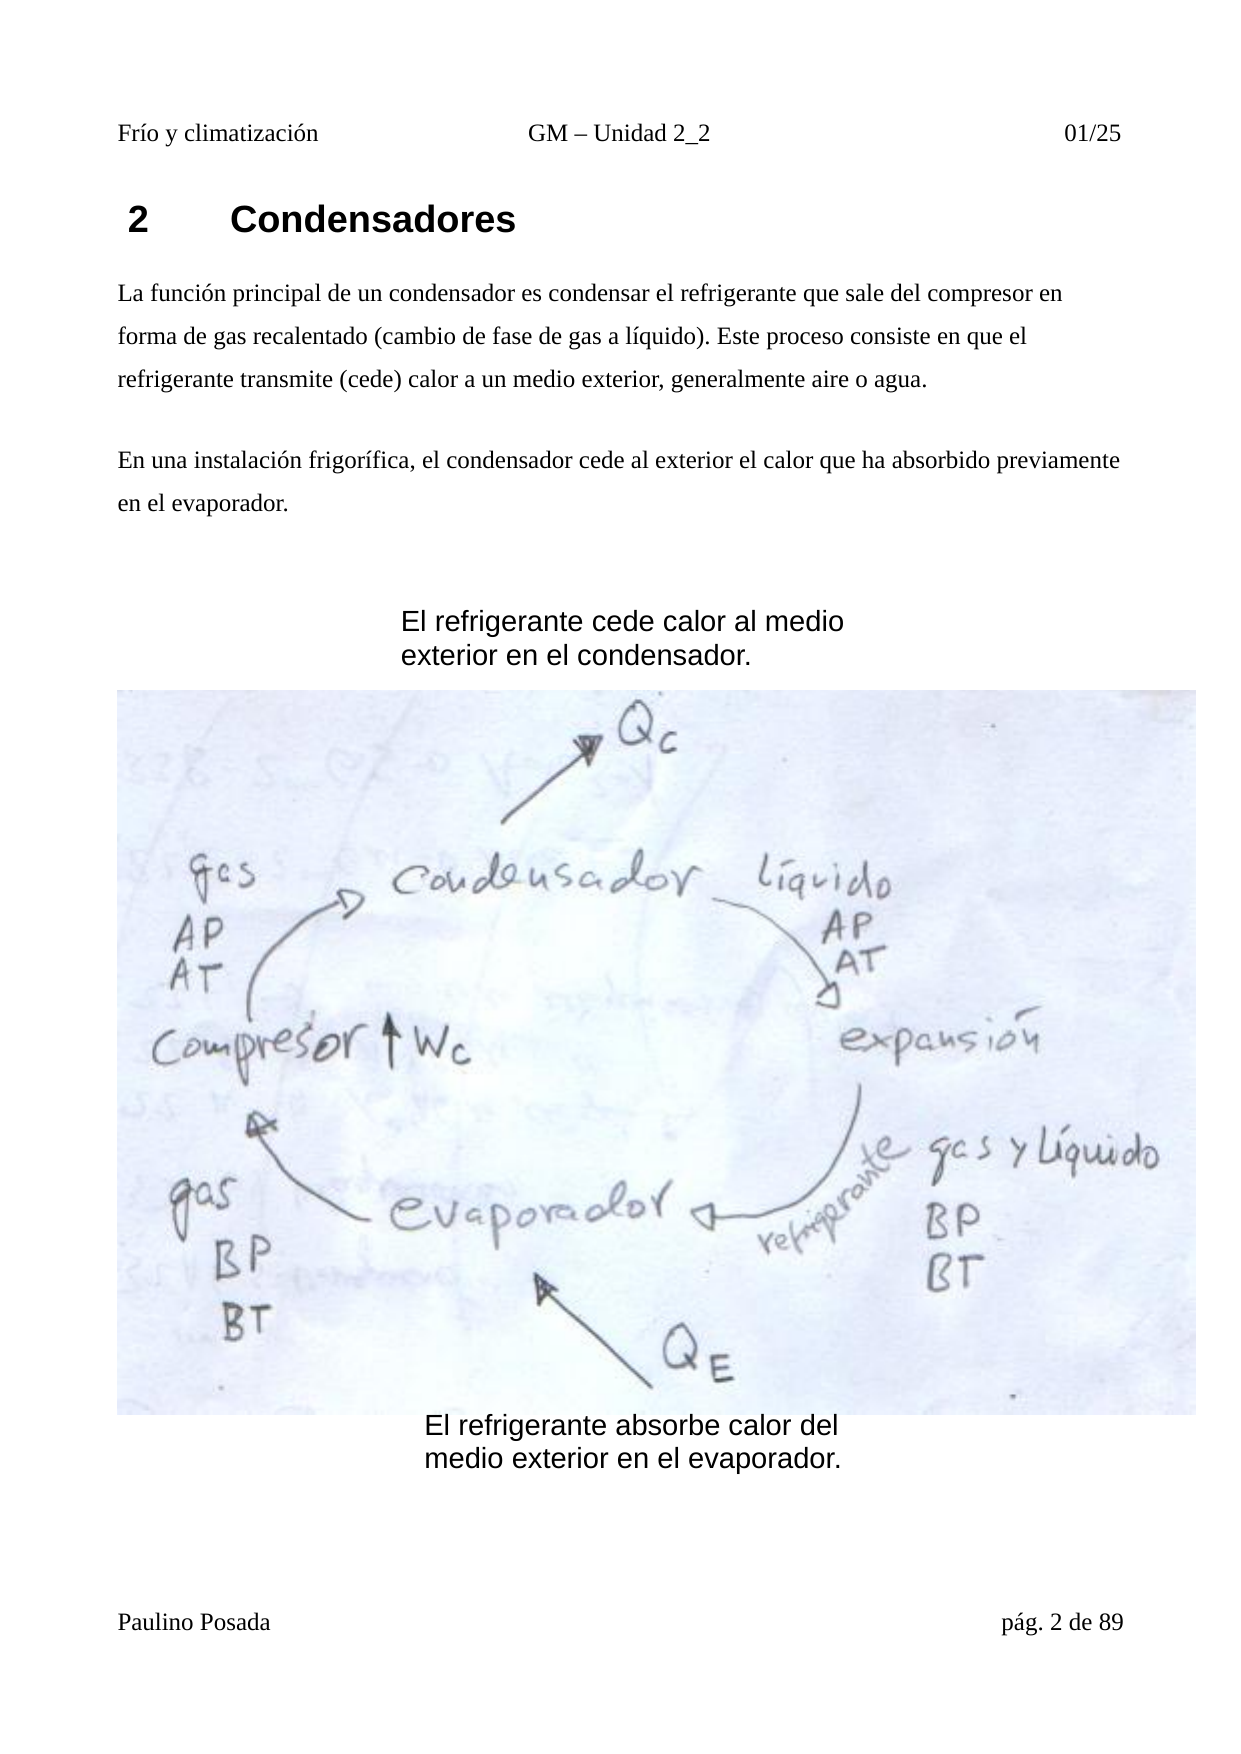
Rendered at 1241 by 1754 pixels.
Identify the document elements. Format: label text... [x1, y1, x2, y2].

text En una instalación frigorífica, el condensador cede al exterior el calor que ha absorbido previamente en el evaporador. [117, 445, 1123, 517]
picture [117, 690, 1196, 1415]
subtitle Condensadores [117, 197, 1123, 241]
text La función principal de un condensador es condensar el refrigerante que sale del compresor en forma de gas recalentado (cambio de fase de gas a líquido). Este proceso consiste en que el refrigerante transmite (cede) calor a un medio exterior, generalmente aire o agua. [117, 278, 1123, 393]
